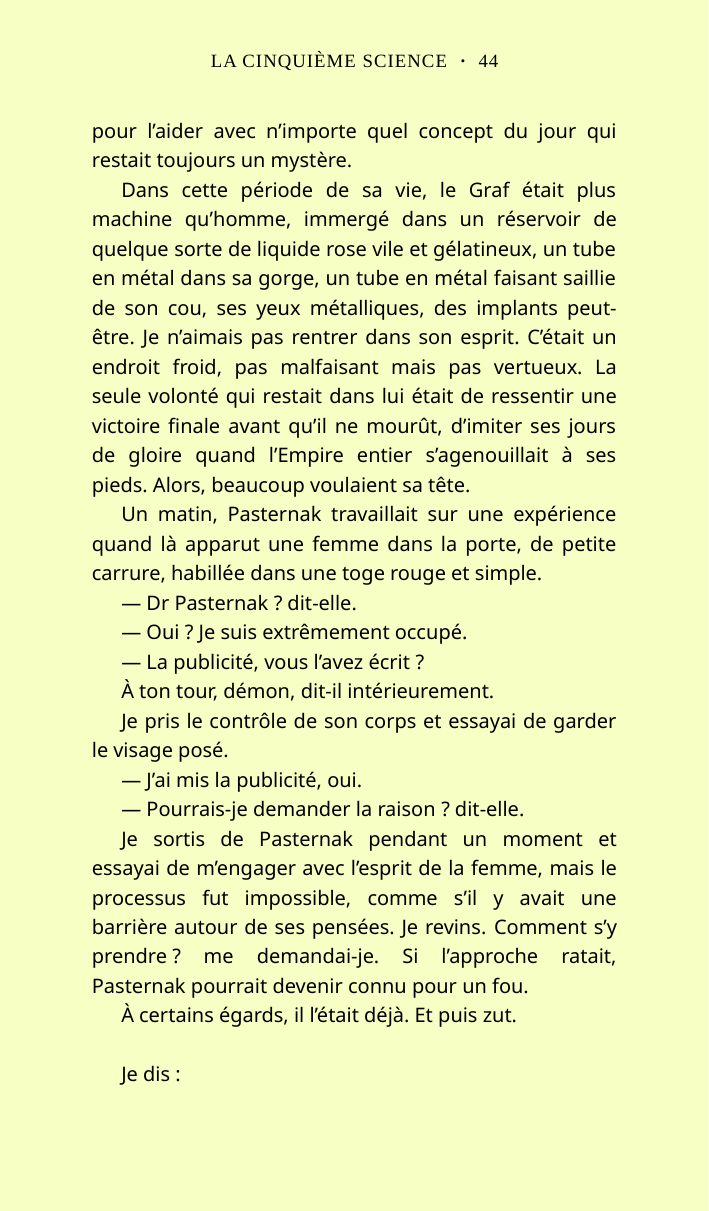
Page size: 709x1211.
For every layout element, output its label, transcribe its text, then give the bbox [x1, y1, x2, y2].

text — Dr Pasternak ? dit-elle. [92, 587, 617, 616]
text Un matin, Pasternak travaillait sur une expérience quand là apparut une femme dans la porte, de petite carrure, habillée dans une toge rouge et simple. [92, 498, 617, 587]
text — Pourrais-je demander la raison ? dit-elle. [92, 793, 617, 822]
text — J’ai mis la publicité, oui. [92, 763, 617, 793]
text — La publicité, vous l’avez écrit ? [92, 646, 617, 675]
text Je sortis de Pasternak pendant un moment et essayai de m’engager avec l’esprit de la femme, mais le processus fut impossible, comme s’il y avait une barrière autour de ses pensées. Je revins. Comment s’y prendre ? me demandai-je. Si l’approche ratait, Pasternak pourrait devenir connu pour un fou. [92, 822, 617, 999]
text — Oui ? Je suis extrêmement occupé. [92, 616, 617, 646]
text À certains égards, il l’était déjà. Et puis zut. [92, 999, 617, 1029]
text Je pris le contrôle de son corps et essayai de garder le visage posé. [92, 704, 617, 763]
text Dans cette période de sa vie, le Graf était plus machine qu’homme, immergé dans un réservoir de quelque sorte de liquide rose vile et gélatineux, un tube en métal dans sa gorge, un tube en métal faisant saillie de son cou, ses yeux métalliques, des implants peut-être. Je n’aimais pas rentrer dans son esprit. C’était un endroit froid, pas malfaisant mais pas vertueux. La seule volonté qui restait dans lui était de ressentir une victoire finale avant qu’il ne mourût, d’imiter ses jours de gloire quand l’Empire entier s’agenouillait à ses pieds. Alors, beaucoup voulaient sa tête. [92, 174, 617, 498]
text pour l’aider avec n’importe quel concept du jour qui restait toujours un mystère. [92, 115, 617, 174]
text Je dis : [92, 1058, 617, 1088]
text À ton tour, démon, dit-il intérieurement. [92, 675, 617, 704]
